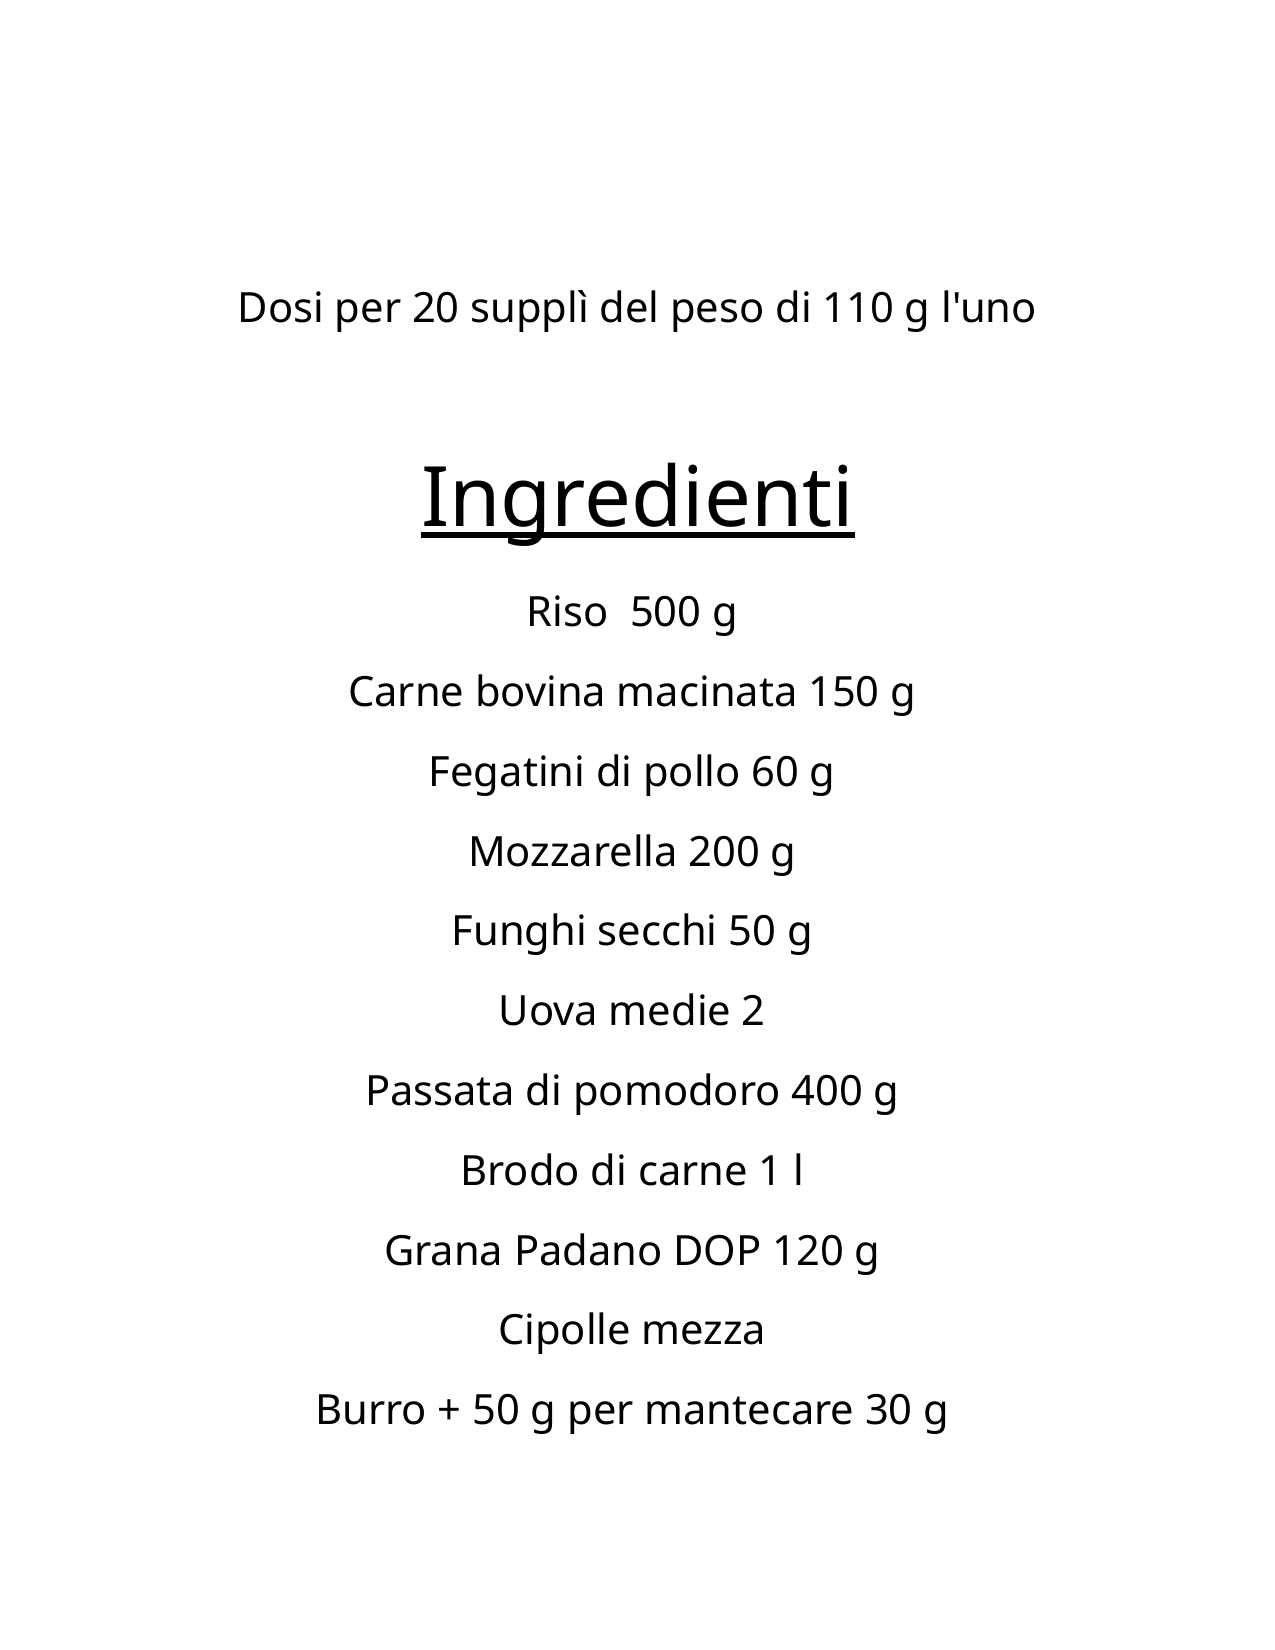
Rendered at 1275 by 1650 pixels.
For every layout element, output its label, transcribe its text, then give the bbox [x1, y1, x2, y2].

text Fegatini di pollo 60 g [150, 742, 1125, 798]
text Dosi per 20 supplì del peso di 110 g l'uno [150, 277, 1125, 334]
text Carne bovina macinata 150 g [150, 662, 1125, 719]
text Uova medie 2 [150, 981, 1125, 1038]
text Brodo di carne 1 l [150, 1141, 1125, 1197]
text Mozzarella 200 g [150, 821, 1125, 878]
text Grana Padano DOP 120 g [150, 1220, 1125, 1277]
text Riso 500 g [150, 582, 1125, 639]
text Cipolle mezza [150, 1300, 1125, 1357]
text Burro + 50 g per mantecare 30 g [150, 1380, 1125, 1437]
text Ingredienti [150, 437, 1125, 551]
text Passata di pomodoro 400 g [150, 1061, 1125, 1118]
text Funghi secchi 50 g [150, 901, 1125, 958]
